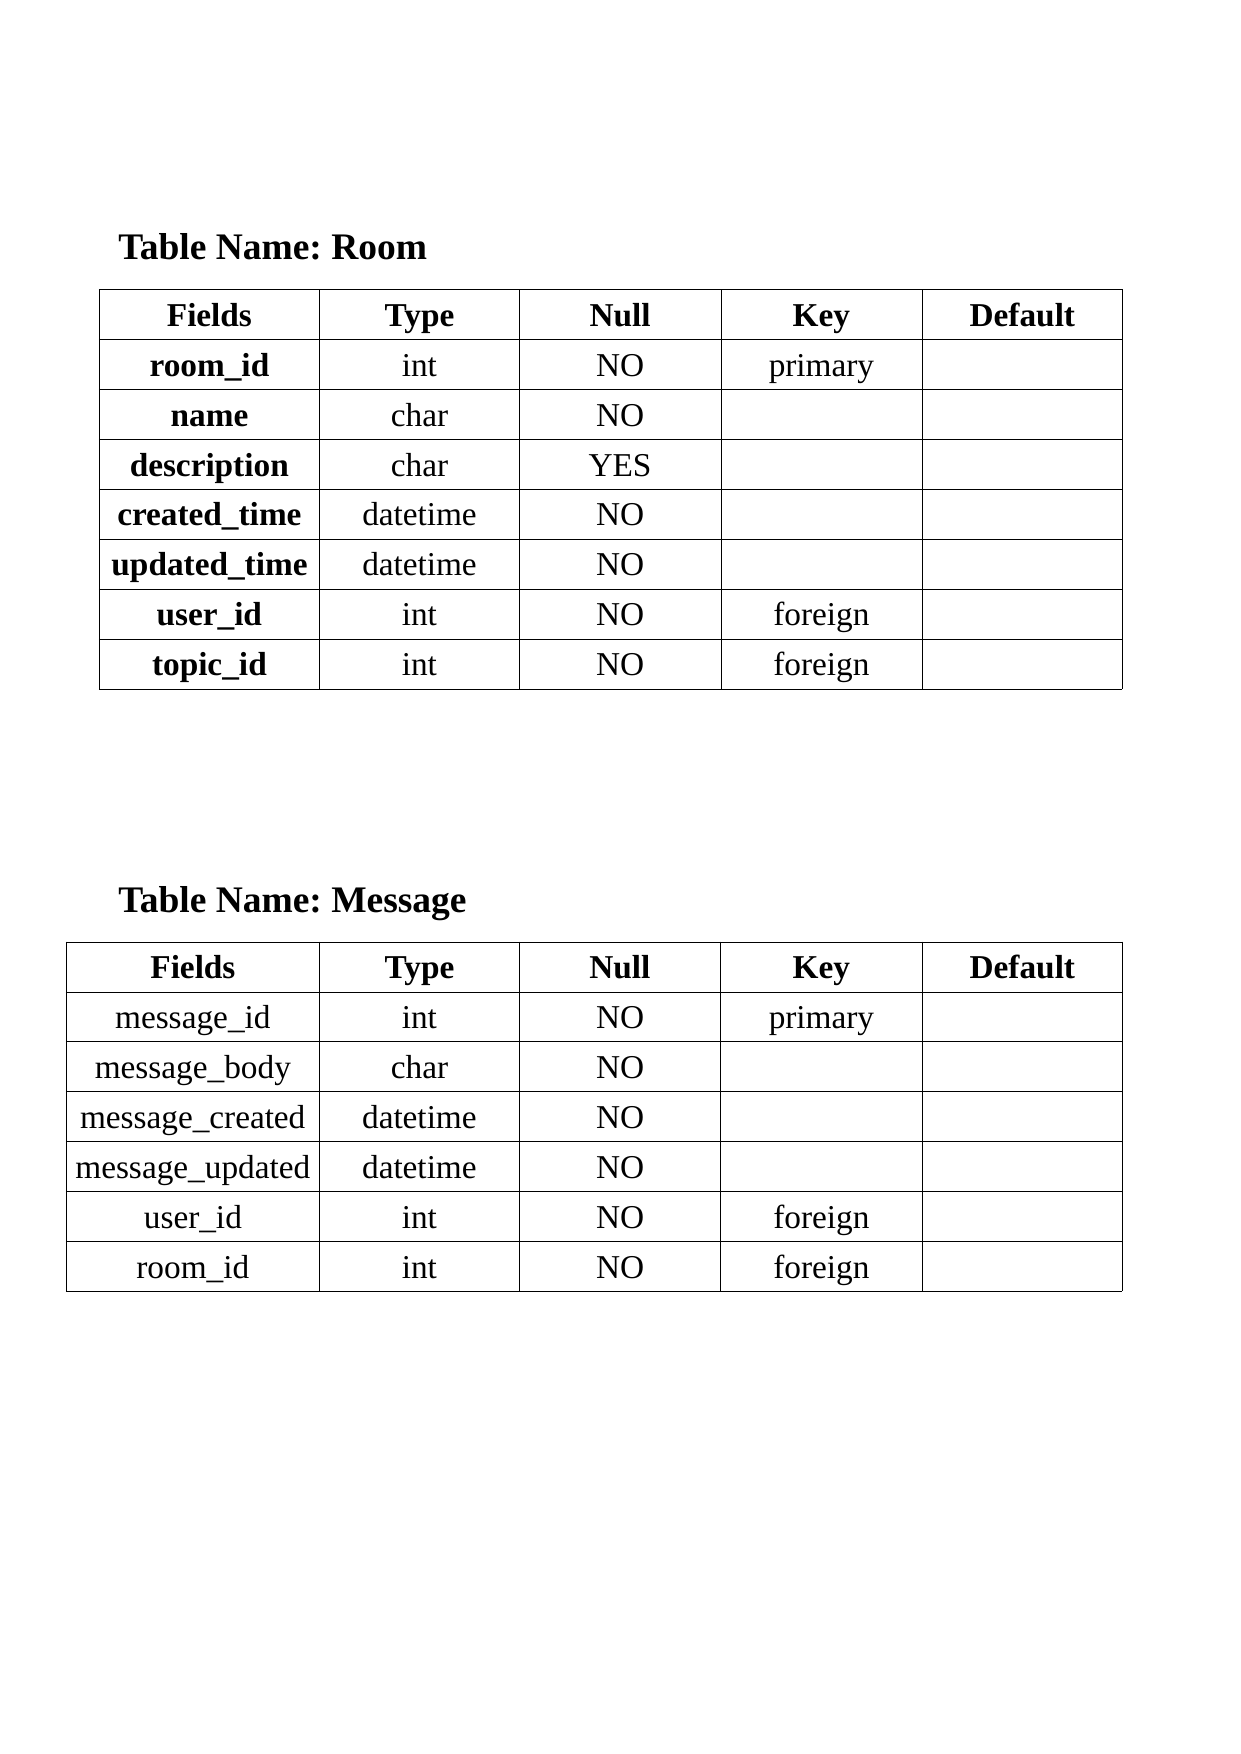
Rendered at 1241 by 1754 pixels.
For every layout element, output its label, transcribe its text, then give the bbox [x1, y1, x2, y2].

table_cell [923, 340, 1122, 389]
table_cell [923, 993, 1122, 1041]
table_cell message_updated [67, 1142, 319, 1191]
table_cell NO [520, 490, 721, 539]
table_cell NO [520, 1092, 720, 1141]
table_header Default [923, 943, 1122, 992]
table_cell char [320, 1042, 519, 1091]
table_cell [923, 640, 1122, 688]
table_cell message_created [67, 1092, 319, 1141]
table_cell NO [520, 993, 720, 1041]
table_cell foreign [722, 590, 922, 638]
table_cell primary [721, 993, 922, 1041]
table_cell int [320, 1242, 519, 1291]
table_cell NO [520, 640, 721, 688]
table_cell [923, 1142, 1122, 1191]
table_cell NO [520, 390, 721, 439]
table_cell datetime [320, 540, 519, 589]
table_cell datetime [320, 1092, 519, 1141]
table_cell datetime [320, 1142, 519, 1191]
table_cell [721, 1042, 922, 1091]
table_cell room_id [67, 1242, 319, 1291]
table_cell NO [520, 590, 721, 638]
table_cell foreign [721, 1242, 922, 1291]
table_cell message_body [67, 1042, 319, 1091]
table_header Type [320, 943, 519, 992]
table_header Type [320, 290, 519, 339]
table_header Null [520, 290, 721, 339]
table_cell description [100, 440, 319, 489]
table_cell [923, 540, 1122, 589]
table_cell NO [520, 340, 721, 389]
table_cell char [320, 440, 519, 489]
table_cell [722, 390, 922, 439]
table_cell datetime [320, 490, 519, 539]
table_cell int [320, 993, 519, 1041]
table_header Fields [67, 943, 319, 992]
table_cell [722, 440, 922, 489]
table_cell [923, 590, 1122, 638]
table_cell [923, 390, 1122, 439]
table_header Fields [100, 290, 319, 339]
table_cell [722, 490, 922, 539]
table_header Key [721, 943, 922, 992]
table_cell user_id [67, 1192, 319, 1241]
table_header Default [923, 290, 1122, 339]
table_cell int [320, 640, 519, 688]
table_cell NO [520, 1242, 720, 1291]
table_cell YES [520, 440, 721, 489]
table_cell NO [520, 1042, 720, 1091]
table_cell name [100, 390, 319, 439]
table_cell user_id [100, 590, 319, 638]
table_cell NO [520, 1142, 720, 1191]
table_cell [721, 1092, 922, 1141]
table_cell foreign [722, 640, 922, 688]
table_cell [923, 490, 1122, 539]
table_cell primary [722, 340, 922, 389]
table_cell topic_id [100, 640, 319, 688]
table_cell NO [520, 540, 721, 589]
table_cell foreign [721, 1192, 922, 1241]
table_cell [923, 1042, 1122, 1091]
table_header Null [520, 943, 720, 992]
table_cell message_id [67, 993, 319, 1041]
table_header Key [722, 290, 922, 339]
table_cell [722, 540, 922, 589]
table_cell int [320, 340, 519, 389]
table_cell [923, 1192, 1122, 1241]
text Table Name: Message [118, 877, 1122, 920]
table_cell [923, 1092, 1122, 1141]
table_cell char [320, 390, 519, 439]
table_cell NO [520, 1192, 720, 1241]
text Table Name: Room [118, 224, 1122, 268]
table_cell int [320, 590, 519, 638]
table_cell updated_time [100, 540, 319, 589]
table_cell [923, 440, 1122, 489]
table_cell int [320, 1192, 519, 1241]
table_cell created_time [100, 490, 319, 539]
table_cell room_id [100, 340, 319, 389]
table_cell [923, 1242, 1122, 1291]
table_cell [721, 1142, 922, 1191]
